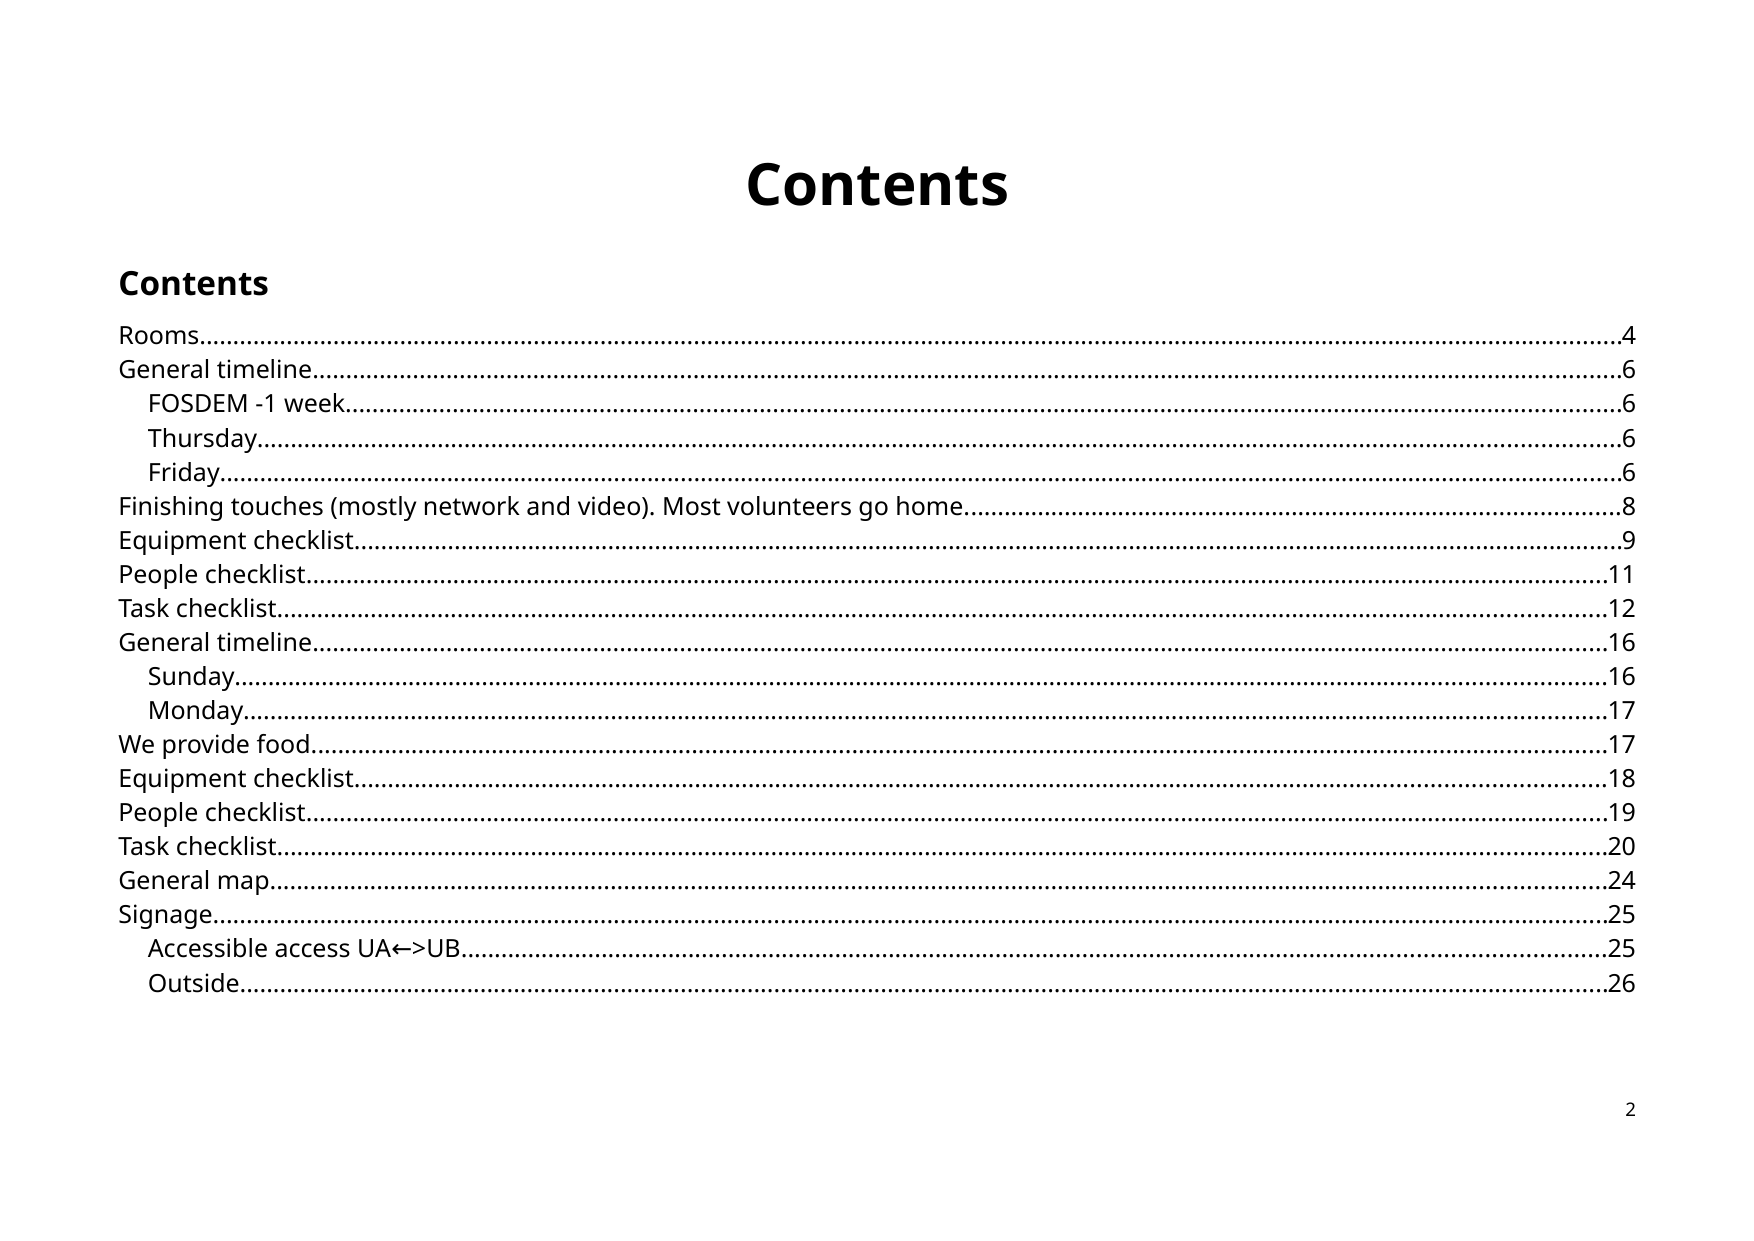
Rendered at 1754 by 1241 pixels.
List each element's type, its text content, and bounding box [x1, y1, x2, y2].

text Thursday 6 [148, 420, 1636, 454]
text General map 24 [118, 863, 1636, 897]
text FOSDEM -1 week 6 [148, 386, 1636, 420]
text General timeline 16 [118, 624, 1636, 659]
text Rooms 4 [118, 318, 1636, 352]
text Task checklist 20 [118, 829, 1636, 863]
text Equipment checklist 18 [118, 761, 1636, 795]
text General timeline 6 [118, 352, 1636, 386]
text Sunday 16 [148, 659, 1636, 693]
text Monday 17 [148, 693, 1636, 727]
text Accessible access UA←>UB 25 [148, 931, 1636, 965]
text People checklist 11 [118, 556, 1636, 591]
text We provide food. 17 [118, 727, 1636, 761]
subtitle Contents [118, 260, 1636, 306]
title Contents [118, 143, 1636, 223]
text Outside 26 [148, 965, 1636, 999]
text People checklist 19 [118, 795, 1636, 829]
text Friday 6 [148, 454, 1636, 488]
text Signage 25 [118, 897, 1636, 931]
text Equipment checklist 9 [118, 522, 1636, 556]
text Task checklist 12 [118, 591, 1636, 624]
text Finishing touches (mostly network and video). Most volunteers go home. 8 [118, 488, 1636, 522]
